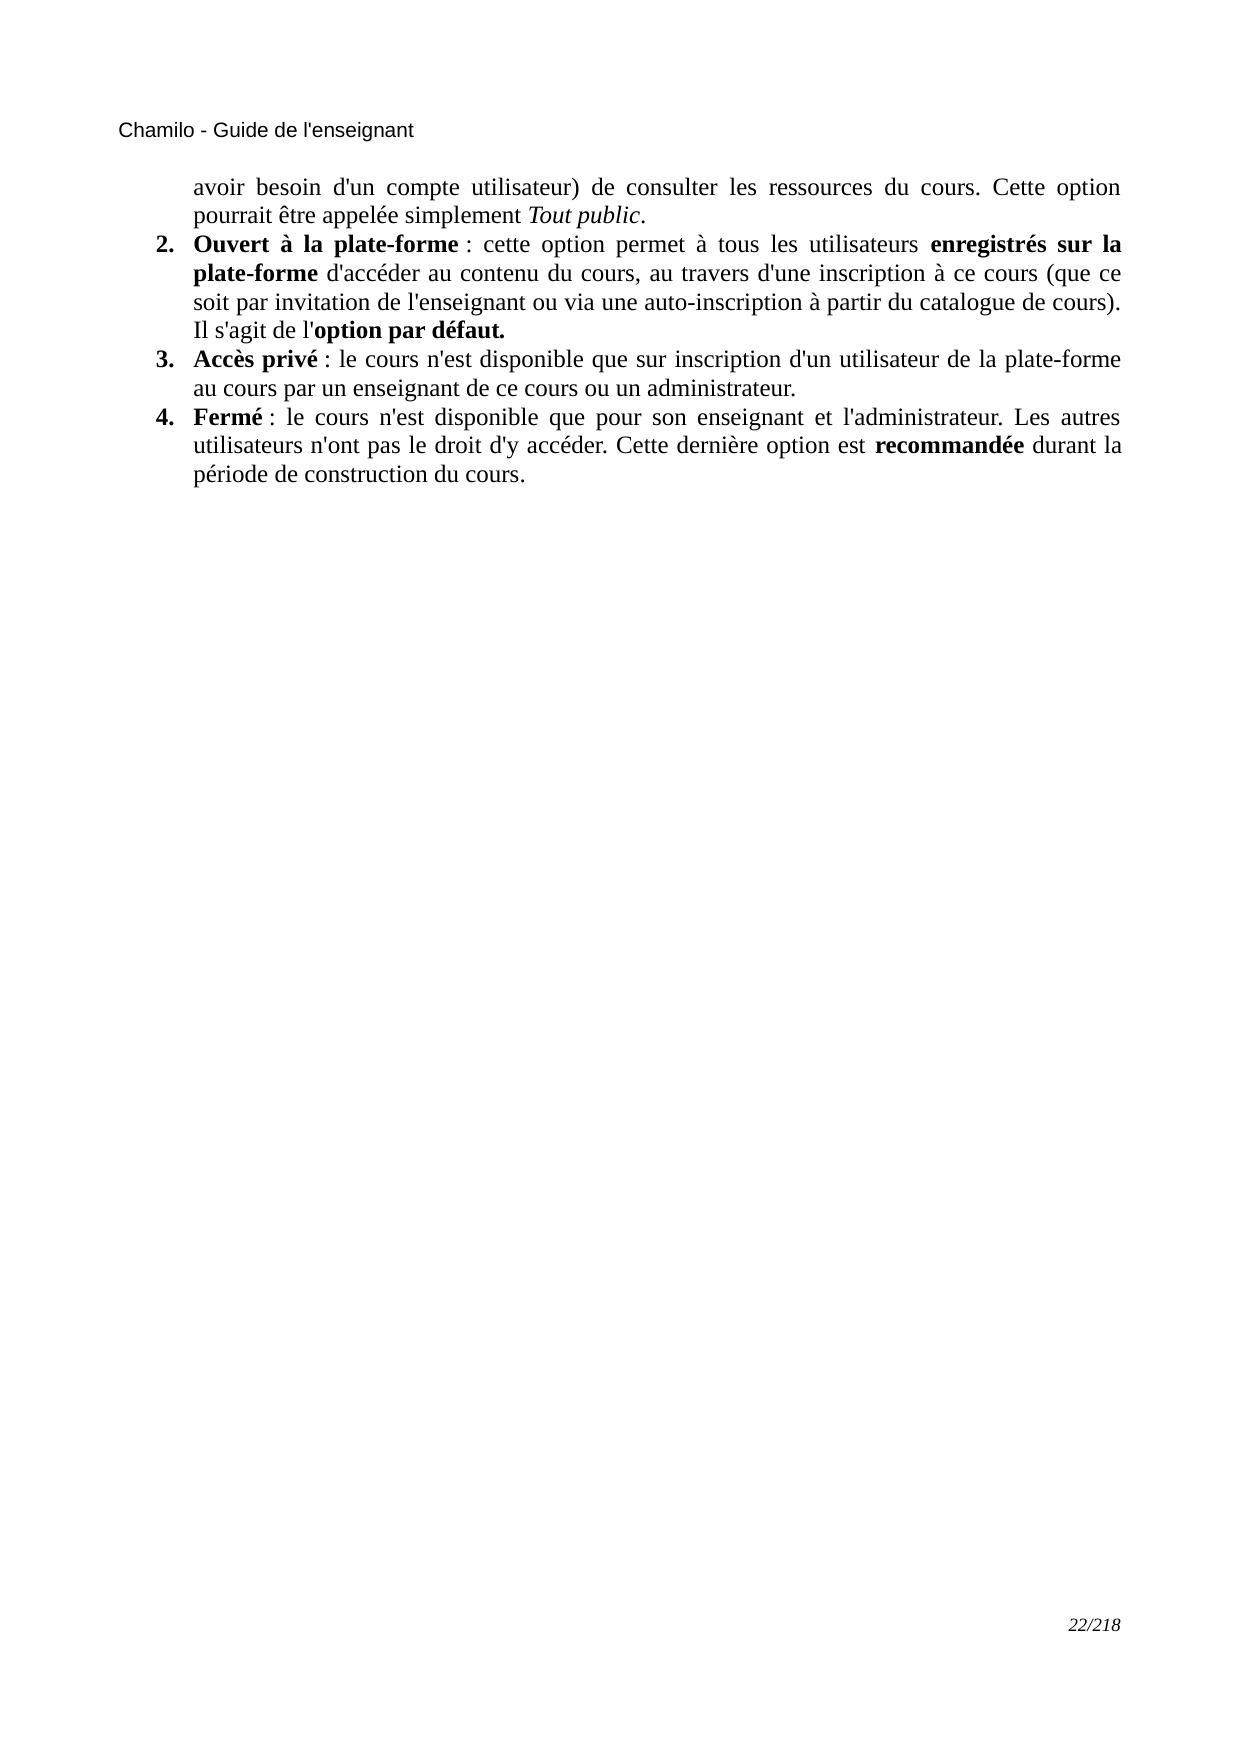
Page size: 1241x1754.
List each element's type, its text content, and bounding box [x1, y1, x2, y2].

list Accès privé : le cours n'est disponible que sur inscription d'un utilisateur de la plate-forme au cours par un enseignant de ce cours ou un administrateur. [156, 344, 1122, 402]
list Fermé : le cours n'est disponible que pour son enseignant et l'administrateur. Les autres utilisateurs n'ont pas le droit d'y accéder. Cette dernière option est recommandée durant la période de construction du cours. [156, 402, 1122, 488]
list Ouvert à la plate-forme : cette option permet à tous les utilisateurs enregistrés sur la plate-forme d'accéder au contenu du cours, au travers d'une inscription à ce cours (que ce soit par invitation de l'enseignant ou via une auto-inscription à partir du catalogue de cours). Il s'agit de l'option par défaut. [156, 229, 1122, 344]
list avoir besoin d'un compte utilisateur) de consulter les ressources du cours. Cette option pourrait être appelée simplement Tout public. [156, 172, 1122, 229]
